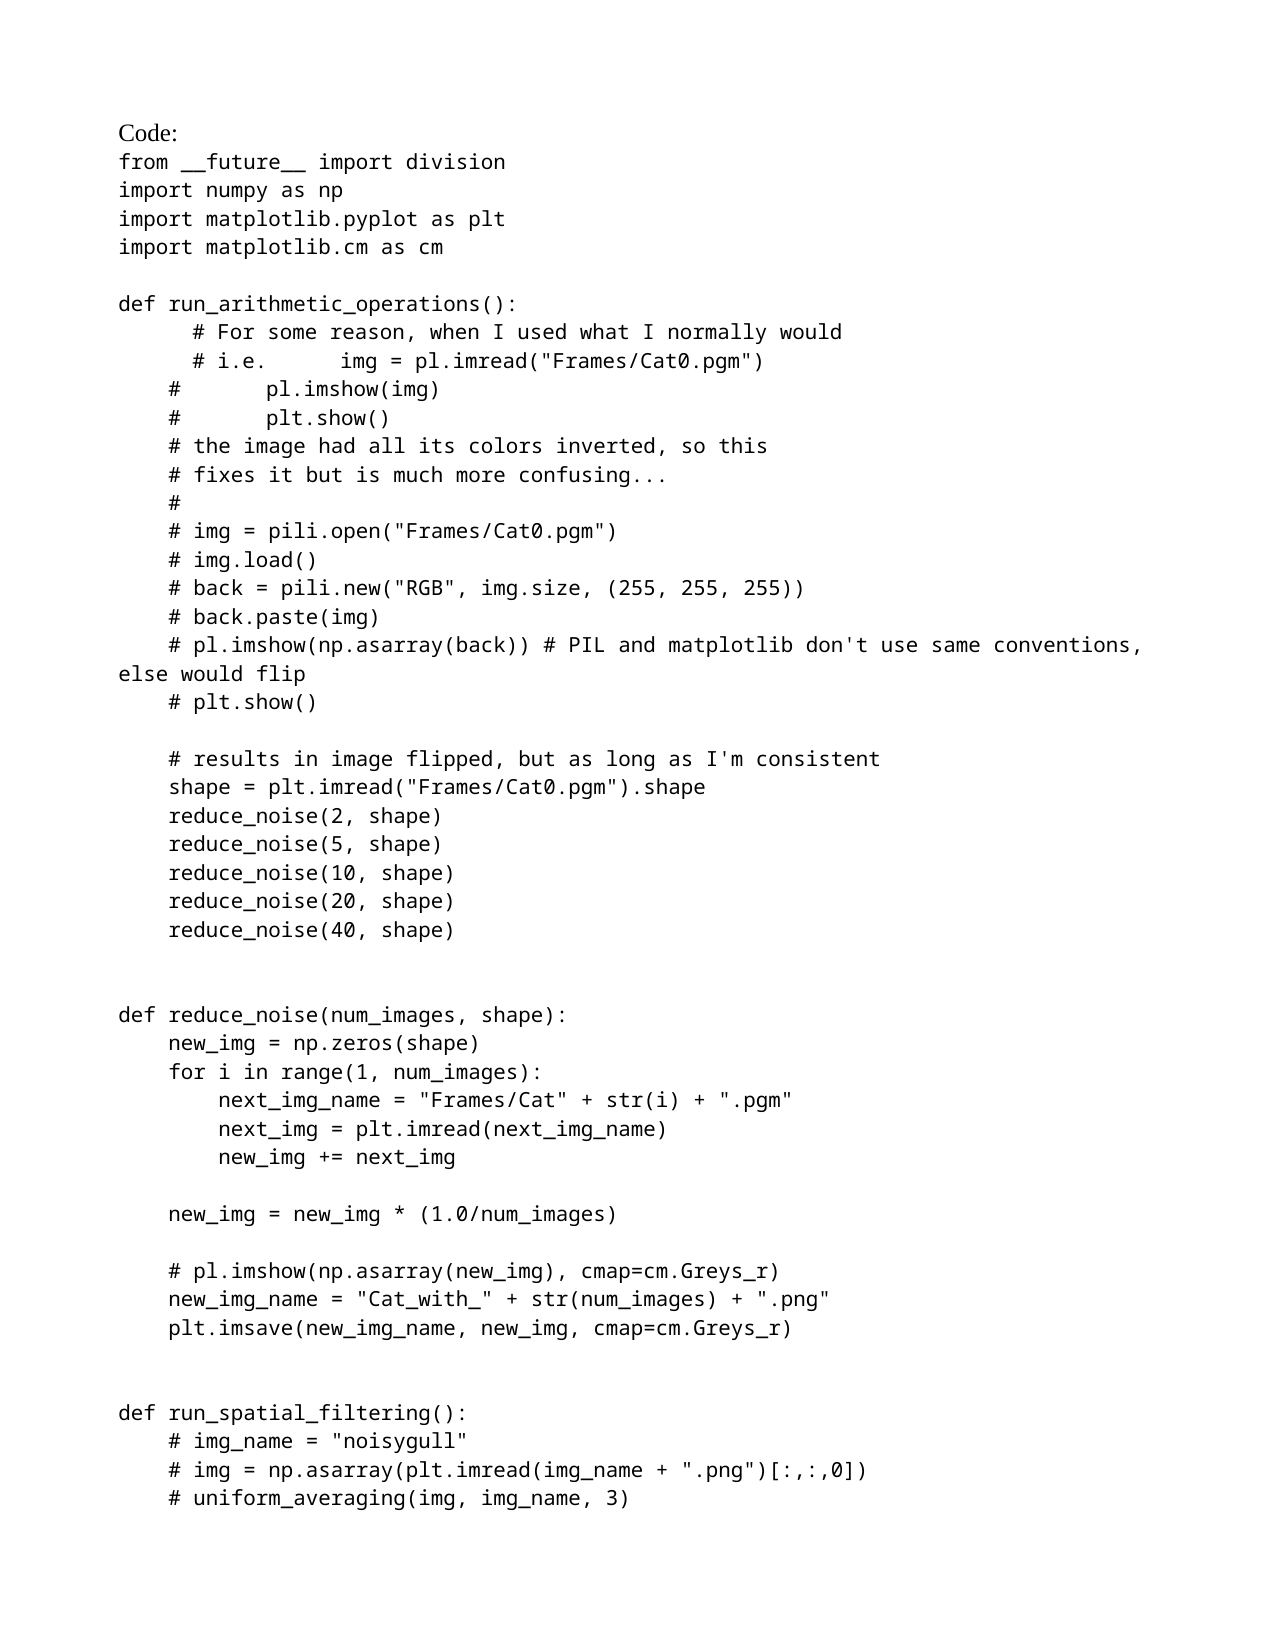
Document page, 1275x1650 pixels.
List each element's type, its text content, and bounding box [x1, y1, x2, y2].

text plt.imsave(new_img_name, new_img, cmap=cm.Greys_r) [118, 1313, 1157, 1341]
text import numpy as np [118, 175, 1157, 204]
text # plt.show() [118, 403, 1157, 431]
text # For some reason, when I used what I normally would [118, 317, 1157, 346]
text # the image had all its colors inverted, so this [118, 431, 1157, 460]
text # i.e. img = pl.imread("Frames/Cat0.pgm") [118, 346, 1157, 374]
text # [118, 488, 1157, 517]
text # img.load() [118, 545, 1157, 573]
text next_img_name = "Frames/Cat" + str(i) + ".pgm" [118, 1085, 1157, 1114]
text shape = plt.imread("Frames/Cat0.pgm").shape [118, 772, 1157, 801]
text from __future__ import division [118, 147, 1157, 175]
text new_img = new_img * (1.0/num_images) [118, 1199, 1157, 1227]
text import matplotlib.pyplot as plt [118, 204, 1157, 232]
text import matplotlib.cm as cm [118, 232, 1157, 261]
text Code: [118, 118, 1157, 147]
text # plt.show() [118, 687, 1157, 716]
text reduce_noise(2, shape) [118, 801, 1157, 829]
text reduce_noise(5, shape) [118, 829, 1157, 858]
text # fixes it but is much more confusing... [118, 460, 1157, 488]
text new_img_name = "Cat_with_" + str(num_images) + ".png" [118, 1284, 1157, 1313]
text def reduce_noise(num_images, shape): [118, 1000, 1157, 1028]
text # img = np.asarray(plt.imread(img_name + ".png")[:,:,0]) [118, 1455, 1157, 1483]
text reduce_noise(10, shape) [118, 858, 1157, 886]
text reduce_noise(40, shape) [118, 915, 1157, 943]
text new_img = np.zeros(shape) [118, 1028, 1157, 1057]
text new_img += next_img [118, 1142, 1157, 1171]
text # pl.imshow(np.asarray(new_img), cmap=cm.Greys_r) [118, 1256, 1157, 1284]
text for i in range(1, num_images): [118, 1057, 1157, 1085]
text def run_arithmetic_operations(): [118, 289, 1157, 317]
text reduce_noise(20, shape) [118, 886, 1157, 915]
text # img_name = "noisygull" [118, 1427, 1157, 1455]
text # pl.imshow(img) [118, 374, 1157, 403]
text def run_spatial_filtering(): [118, 1398, 1157, 1427]
text # uniform_averaging(img, img_name, 3) [118, 1483, 1157, 1512]
text # results in image flipped, but as long as I'm consistent [118, 744, 1157, 772]
text # back.paste(img) [118, 602, 1157, 630]
text # back = pili.new("RGB", img.size, (255, 255, 255)) [118, 573, 1157, 602]
text # pl.imshow(np.asarray(back)) # PIL and matplotlib don't use same conventions, else would flip [118, 630, 1157, 687]
text next_img = plt.imread(next_img_name) [118, 1114, 1157, 1142]
text # img = pili.open("Frames/Cat0.pgm") [118, 517, 1157, 545]
